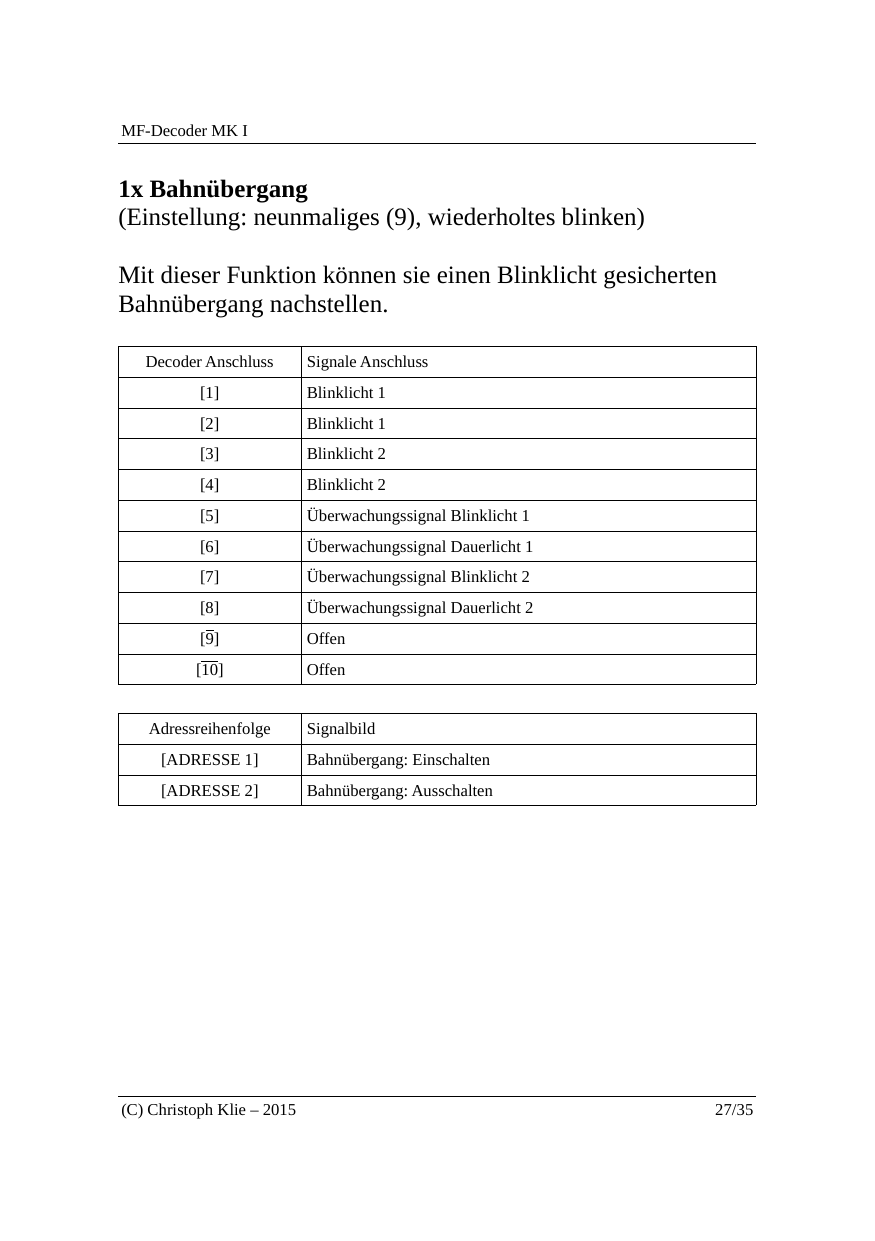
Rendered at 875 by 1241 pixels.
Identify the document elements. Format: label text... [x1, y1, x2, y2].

table_cell Bahnübergang: Einschalten [302, 745, 756, 774]
table_cell [5] [119, 501, 301, 531]
table_cell [10] [119, 655, 301, 684]
table_cell Offen [302, 655, 756, 684]
table_cell Überwachungssignal Blinklicht 1 [302, 501, 756, 531]
text 1x Bahnübergang [118, 174, 756, 202]
text Mit dieser Funktion können sie einen Blinklicht gesicherten Bahnübergang nachstellen. [118, 260, 756, 317]
table_cell Blinklicht 1 [302, 378, 756, 408]
table_cell Blinklicht 2 [302, 439, 756, 469]
table_cell [9] [119, 624, 301, 653]
table_cell Bahnübergang: Ausschalten [302, 776, 756, 805]
table_header Signale Anschluss [302, 347, 756, 377]
table_cell [3] [119, 439, 301, 469]
table_cell Überwachungssignal Blinklicht 2 [302, 562, 756, 592]
table_cell [7] [119, 562, 301, 592]
table_cell Offen [302, 624, 756, 653]
table_header Adressreihenfolge [119, 714, 301, 744]
table_cell [ADRESSE 2] [119, 776, 301, 805]
table_cell [2] [119, 409, 301, 438]
table_cell Blinklicht 1 [302, 409, 756, 438]
table_cell [6] [119, 532, 301, 561]
table_cell [4] [119, 470, 301, 500]
table_cell [ADRESSE 1] [119, 745, 301, 774]
table_cell Überwachungssignal Dauerlicht 2 [302, 593, 756, 623]
table_header Decoder Anschluss [119, 347, 301, 377]
table_cell Überwachungssignal Dauerlicht 1 [302, 532, 756, 561]
text (Einstellung: neunmaliges (9), wiederholtes blinken) [118, 202, 756, 231]
table_header Signalbild [302, 714, 756, 744]
table_cell [8] [119, 593, 301, 623]
table_cell [1] [119, 378, 301, 408]
table_cell Blinklicht 2 [302, 470, 756, 500]
